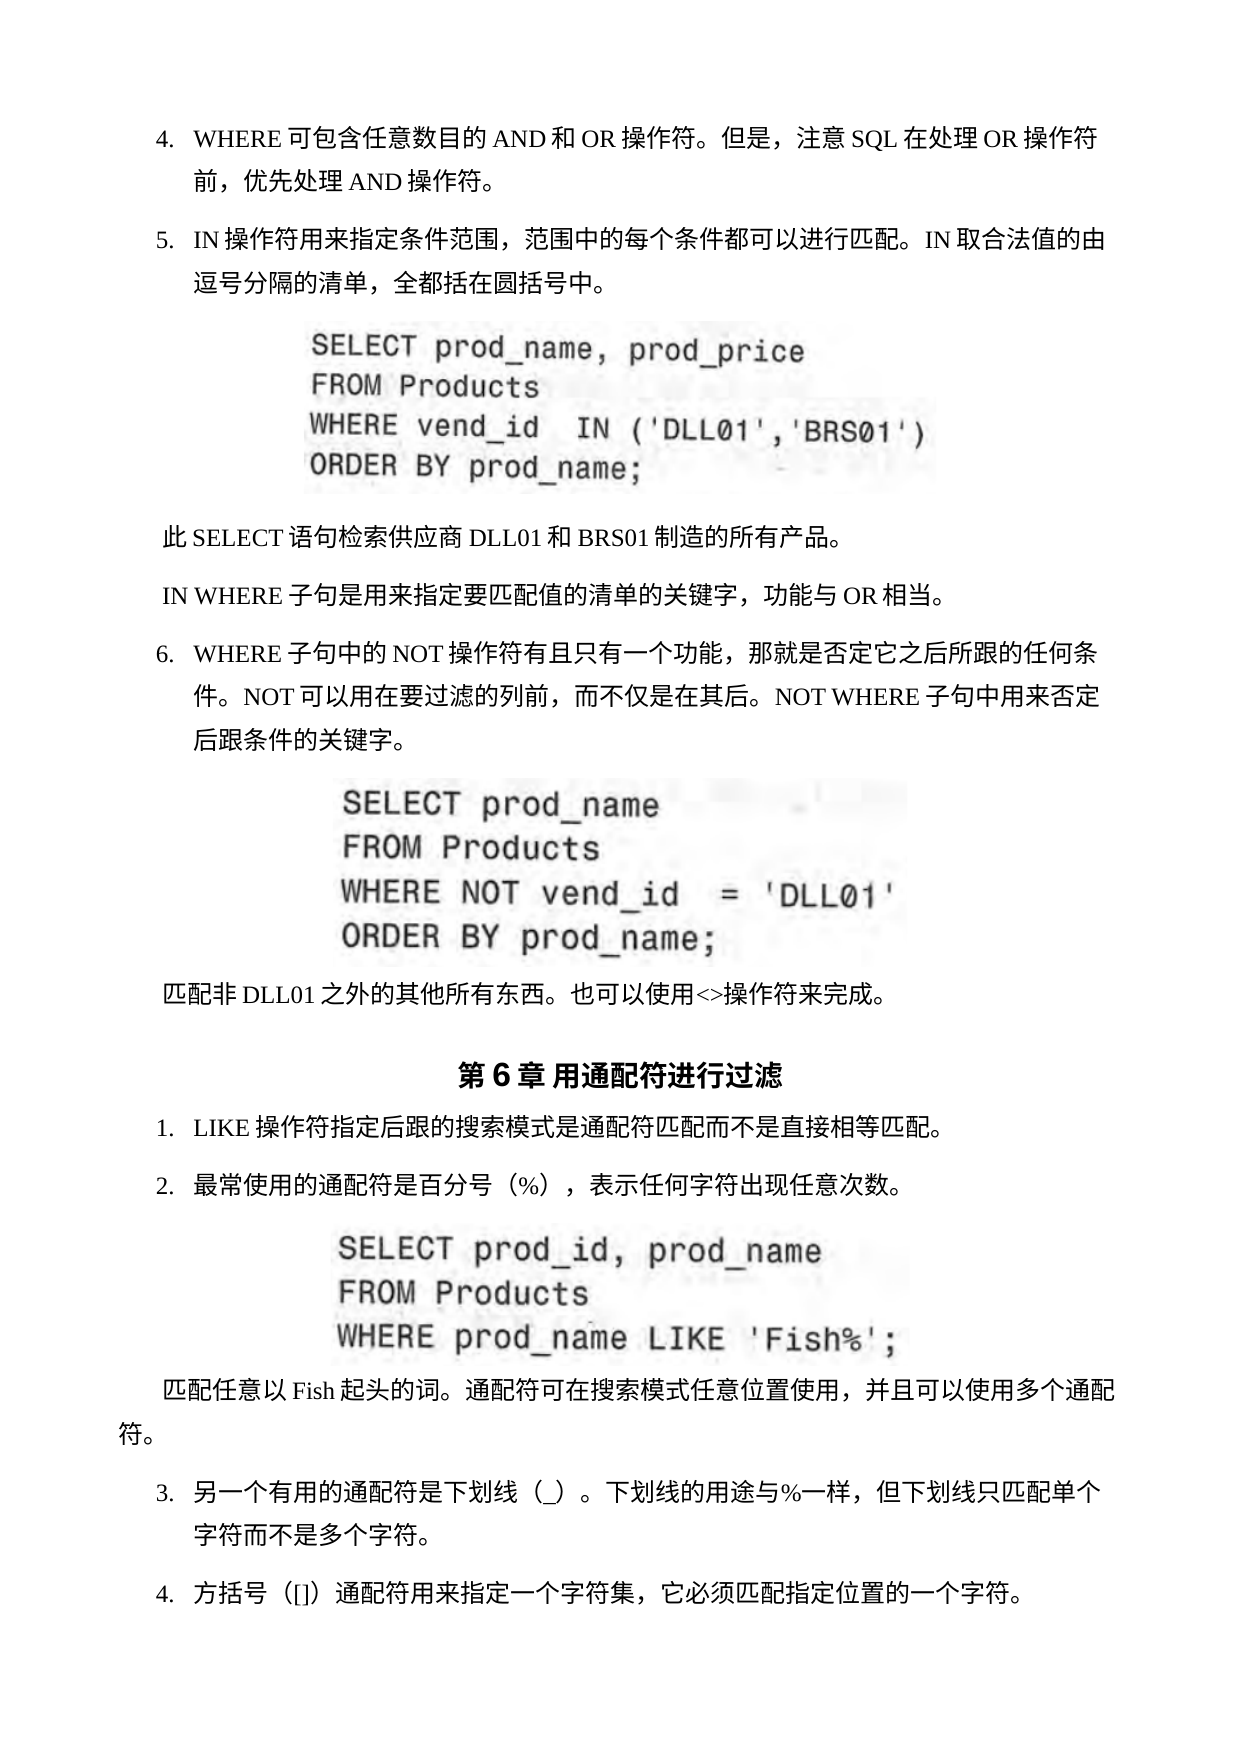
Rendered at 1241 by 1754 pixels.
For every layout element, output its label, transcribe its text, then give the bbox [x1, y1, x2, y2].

list 最常使用的通配符是百分号（%），表示任何字符出现任意次数。 [156, 1166, 1122, 1202]
text IN WHERE子句是用来指定要匹配值的清单的关键字，功能与OR相当。 [118, 575, 1122, 612]
list IN操作符用来指定条件范围，范围中的每个条件都可以进行匹配。IN取合法值的由逗号分隔的清单，全都括在圆括号中。 [156, 219, 1122, 299]
text 匹配非DLL01之外的其他所有东西。也可以使用<>操作符来完成。 [118, 974, 1122, 1011]
list 方括号（[]）通配符用来指定一个字符集，它必须匹配指定位置的一个字符。 [156, 1574, 1122, 1610]
picture [303, 321, 937, 494]
text 匹配任意以Fish起头的词。通配符可在搜索模式任意位置使用，并且可以使用多个通配符。 [118, 1371, 1122, 1450]
picture [332, 778, 908, 967]
list 另一个有用的通配符是下划线（_）。下划线的用途与%一样，但下划线只匹配单个字符而不是多个字符。 [156, 1472, 1122, 1552]
list WHERE可包含任意数目的AND和OR操作符。但是，注意SQL在处理OR操作符前，优先处理AND操作符。 [156, 118, 1122, 198]
picture [330, 1223, 910, 1366]
subtitle 第6章 用通配符进行过滤 [118, 1053, 1122, 1095]
list LIKE操作符指定后跟的搜索模式是通配符匹配而不是直接相等匹配。 [156, 1107, 1122, 1144]
list WHERE子句中的NOT操作符有且只有一个功能，那就是否定它之后所跟的任何条件。NOT可以用在要过滤的列前，而不仅是在其后。NOT WHERE子句中用来否定后跟条件的关键字。 [156, 633, 1122, 756]
text 此SELECT语句检索供应商DLL01和BRS01制造的所有产品。 [118, 517, 1122, 553]
